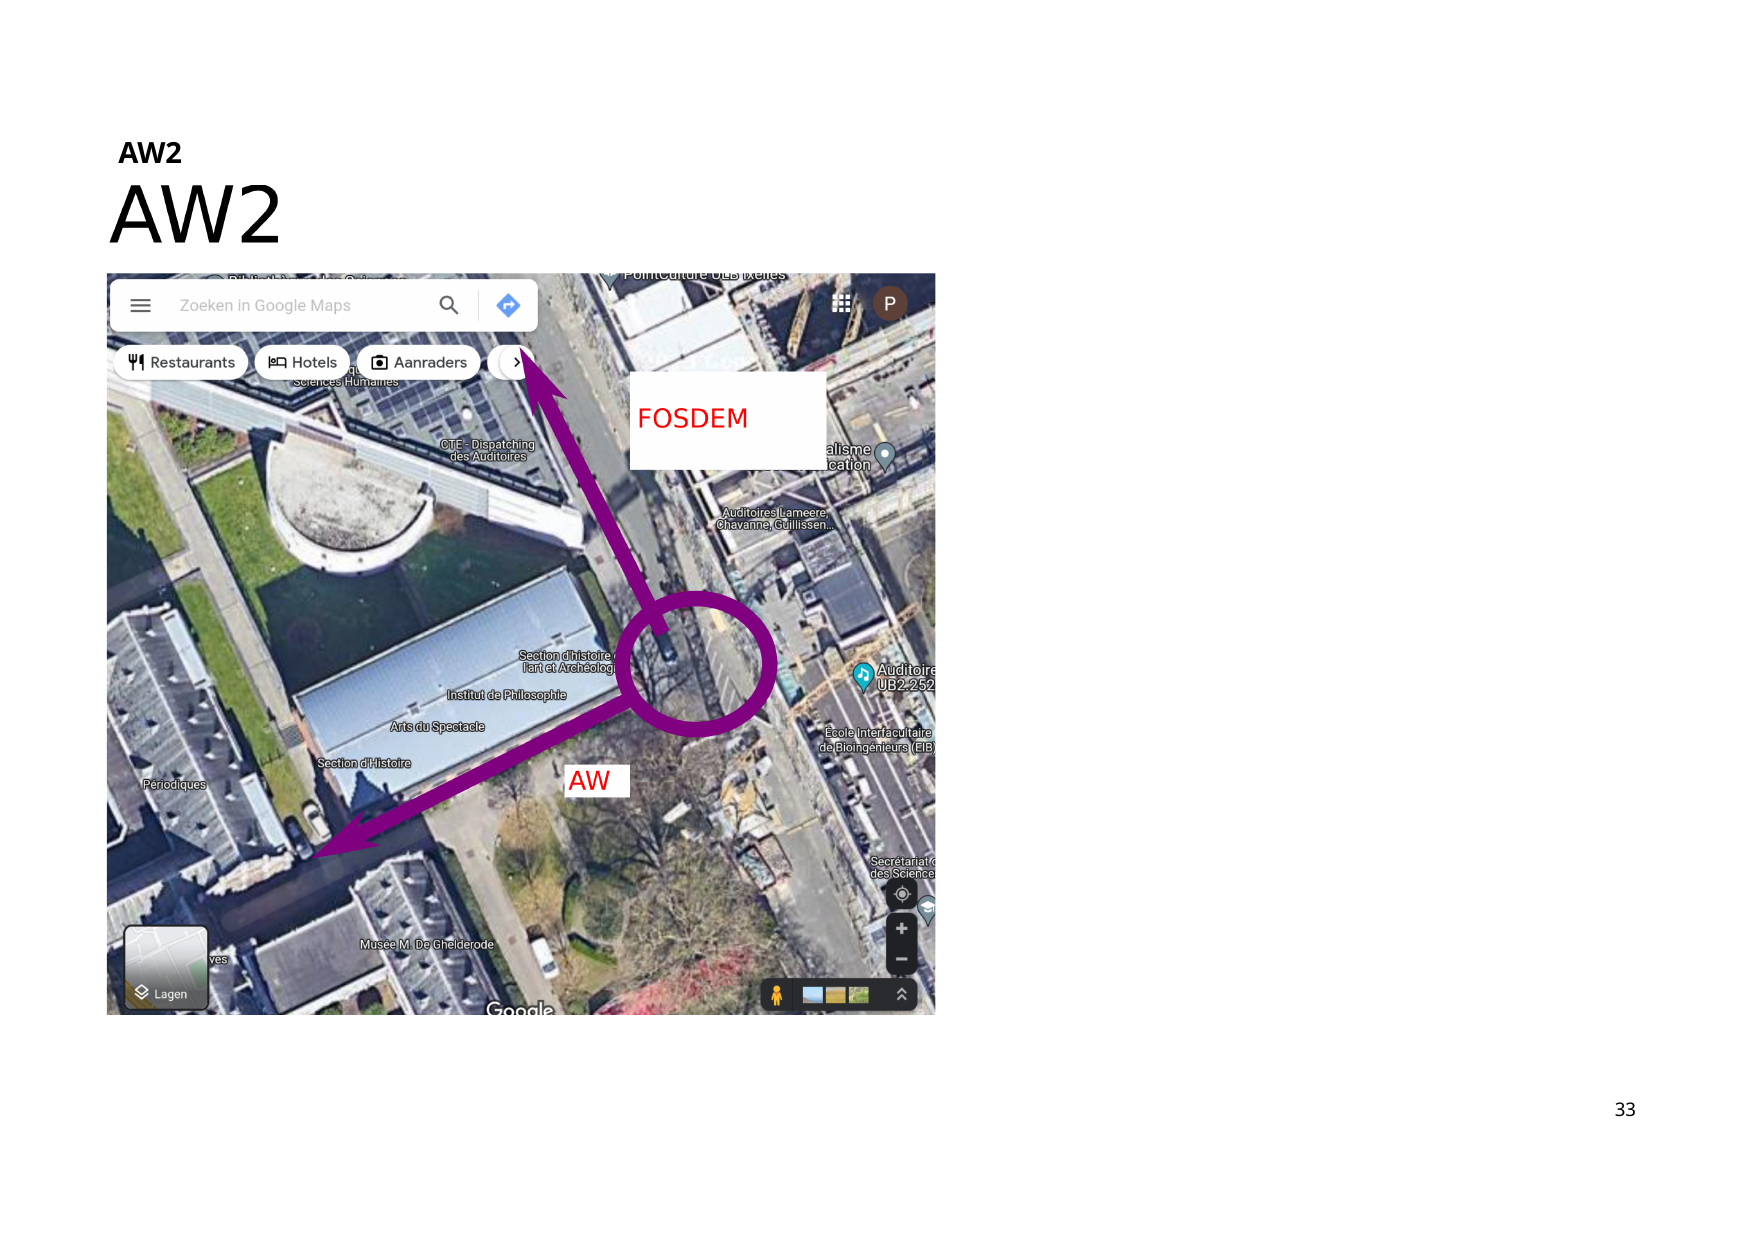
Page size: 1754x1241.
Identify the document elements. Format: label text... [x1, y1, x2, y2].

picture [106, 185, 936, 1015]
subtitle AW2 [118, 133, 1636, 172]
